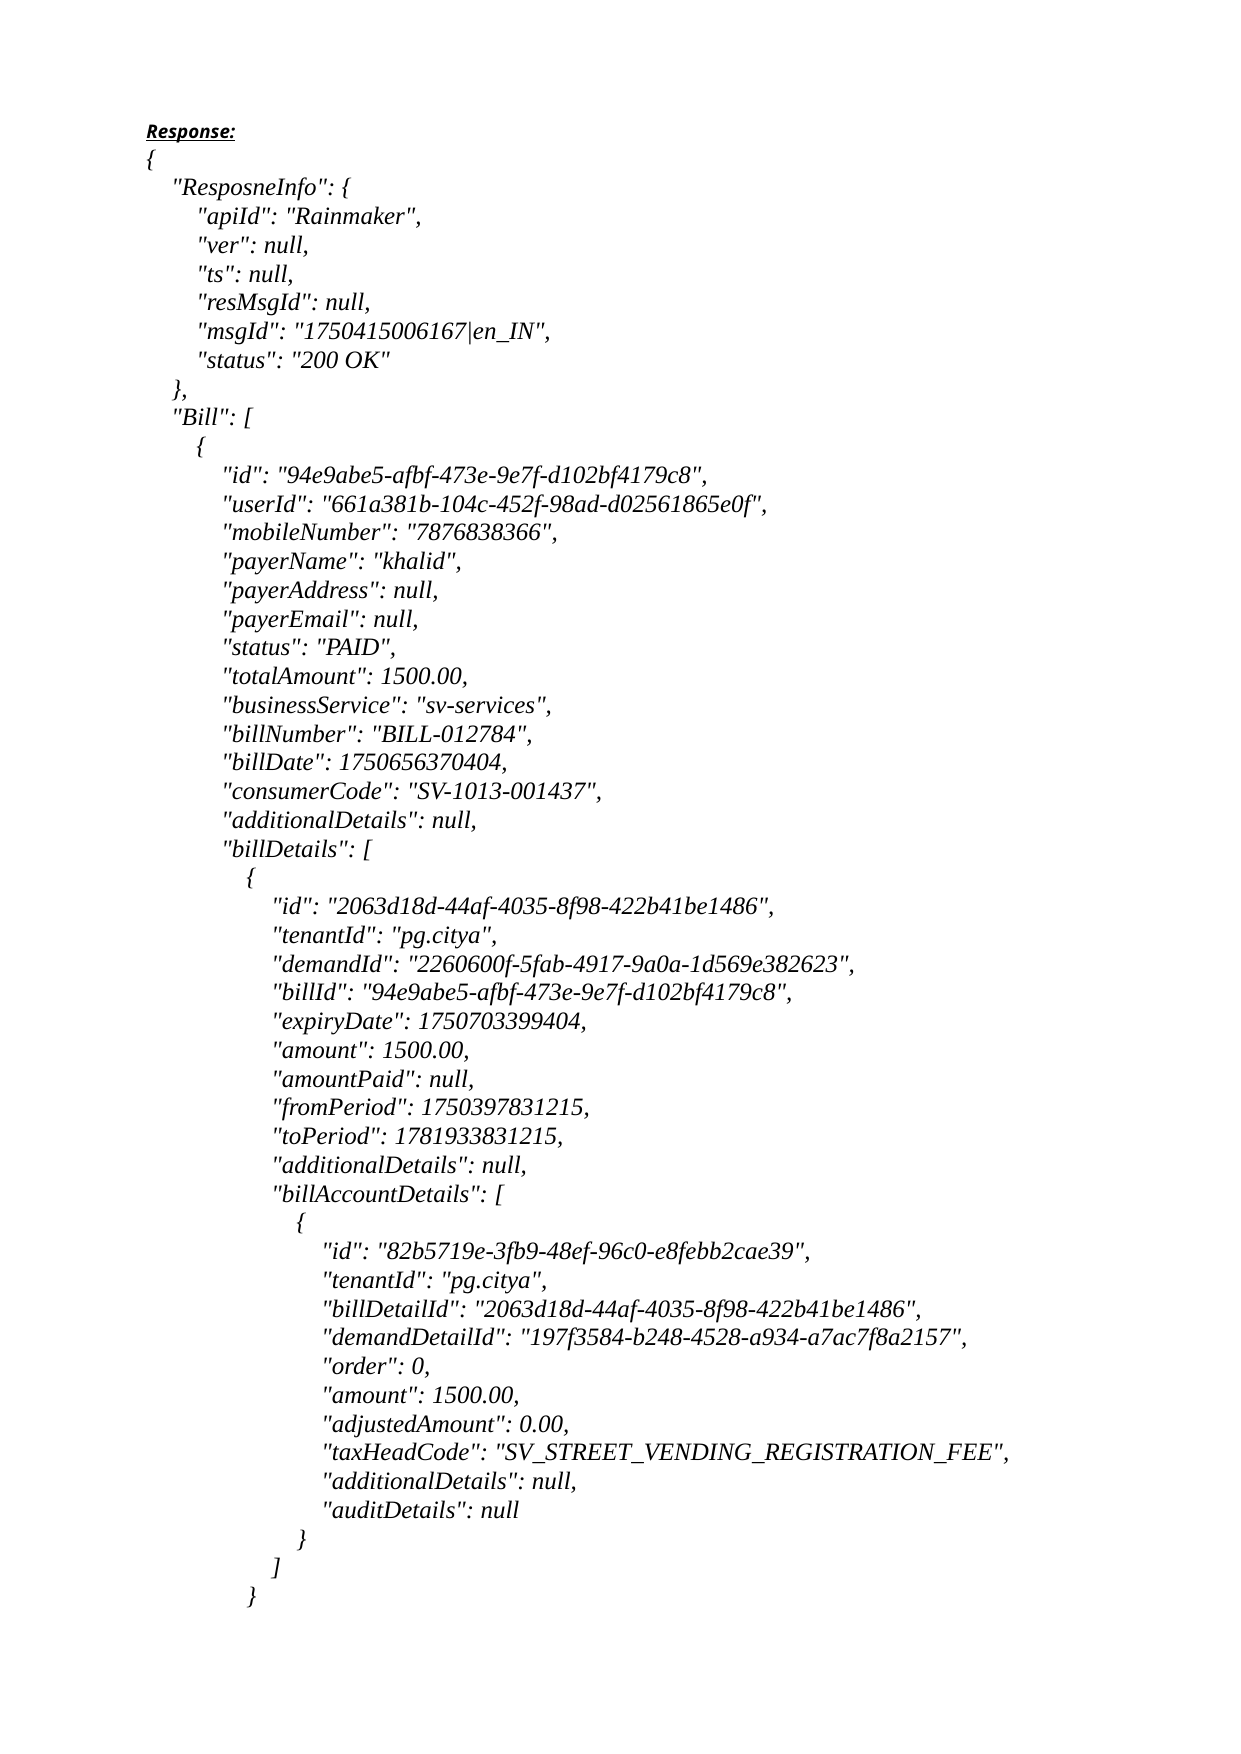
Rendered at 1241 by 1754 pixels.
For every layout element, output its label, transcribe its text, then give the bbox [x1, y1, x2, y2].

text "order": 0, [146, 1351, 1122, 1380]
text "auditDetails": null [146, 1495, 1122, 1524]
text "id": "94e9abe5-afbf-473e-9e7f-d102bf4179c8", [146, 460, 1122, 489]
text { [146, 431, 1122, 460]
text "mobileNumber": "7876838366", [146, 517, 1122, 546]
text "msgId": "1750415006167|en_IN", [146, 316, 1122, 345]
text "resMsgId": null, [146, 287, 1122, 316]
text "billAccountDetails": [ [146, 1179, 1122, 1207]
text "userId": "661a381b-104c-452f-98ad-d02561865e0f", [146, 489, 1122, 517]
text "tenantId": "pg.citya", [146, 920, 1122, 949]
text "billDetailId": "2063d18d-44af-4035-8f98-422b41be1486", [146, 1294, 1122, 1322]
text "billNumber": "BILL-012784", [146, 719, 1122, 747]
text } [146, 1524, 1122, 1552]
text "amountPaid": null, [146, 1064, 1122, 1092]
text "additionalDetails": null, [146, 805, 1122, 834]
text "businessService": "sv-services", [146, 690, 1122, 719]
text Response: [146, 118, 1122, 144]
text ] [146, 1552, 1122, 1581]
text "additionalDetails": null, [146, 1150, 1122, 1179]
text "billId": "94e9abe5-afbf-473e-9e7f-d102bf4179c8", [146, 977, 1122, 1006]
text "status": "PAID", [146, 632, 1122, 661]
text "expiryDate": 1750703399404, [146, 1006, 1122, 1035]
text "demandId": "2260600f-5fab-4917-9a0a-1d569e382623", [146, 949, 1122, 977]
text { [146, 144, 1122, 172]
text "toPeriod": 1781933831215, [146, 1121, 1122, 1150]
text { [146, 862, 1122, 891]
text "billDetails": [ [146, 834, 1122, 862]
text } [146, 1581, 1122, 1610]
text "additionalDetails": null, [146, 1466, 1122, 1495]
text "taxHeadCode": "SV_STREET_VENDING_REGISTRATION_FEE", [146, 1437, 1122, 1466]
text "payerEmail": null, [146, 604, 1122, 632]
text "amount": 1500.00, [146, 1035, 1122, 1064]
text { [146, 1207, 1122, 1236]
text "status": "200 OK" [146, 345, 1122, 374]
text "payerAddress": null, [146, 575, 1122, 604]
text "tenantId": "pg.citya", [146, 1265, 1122, 1294]
text "totalAmount": 1500.00, [146, 661, 1122, 690]
text "apiId": "Rainmaker", [146, 201, 1122, 230]
text "demandDetailId": "197f3584-b248-4528-a934-a7ac7f8a2157", [146, 1322, 1122, 1351]
text "ResposneInfo": { [146, 172, 1122, 201]
text "Bill": [ [146, 402, 1122, 431]
text }, [146, 374, 1122, 402]
text "id": "82b5719e-3fb9-48ef-96c0-e8febb2cae39", [146, 1236, 1122, 1265]
text "ts": null, [146, 259, 1122, 287]
text "fromPeriod": 1750397831215, [146, 1092, 1122, 1121]
text "adjustedAmount": 0.00, [146, 1409, 1122, 1437]
text "payerName": "khalid", [146, 546, 1122, 575]
text "amount": 1500.00, [146, 1380, 1122, 1409]
text "consumerCode": "SV-1013-001437", [146, 776, 1122, 805]
text "id": "2063d18d-44af-4035-8f98-422b41be1486", [146, 891, 1122, 920]
text "ver": null, [146, 230, 1122, 259]
text "billDate": 1750656370404, [146, 747, 1122, 776]
